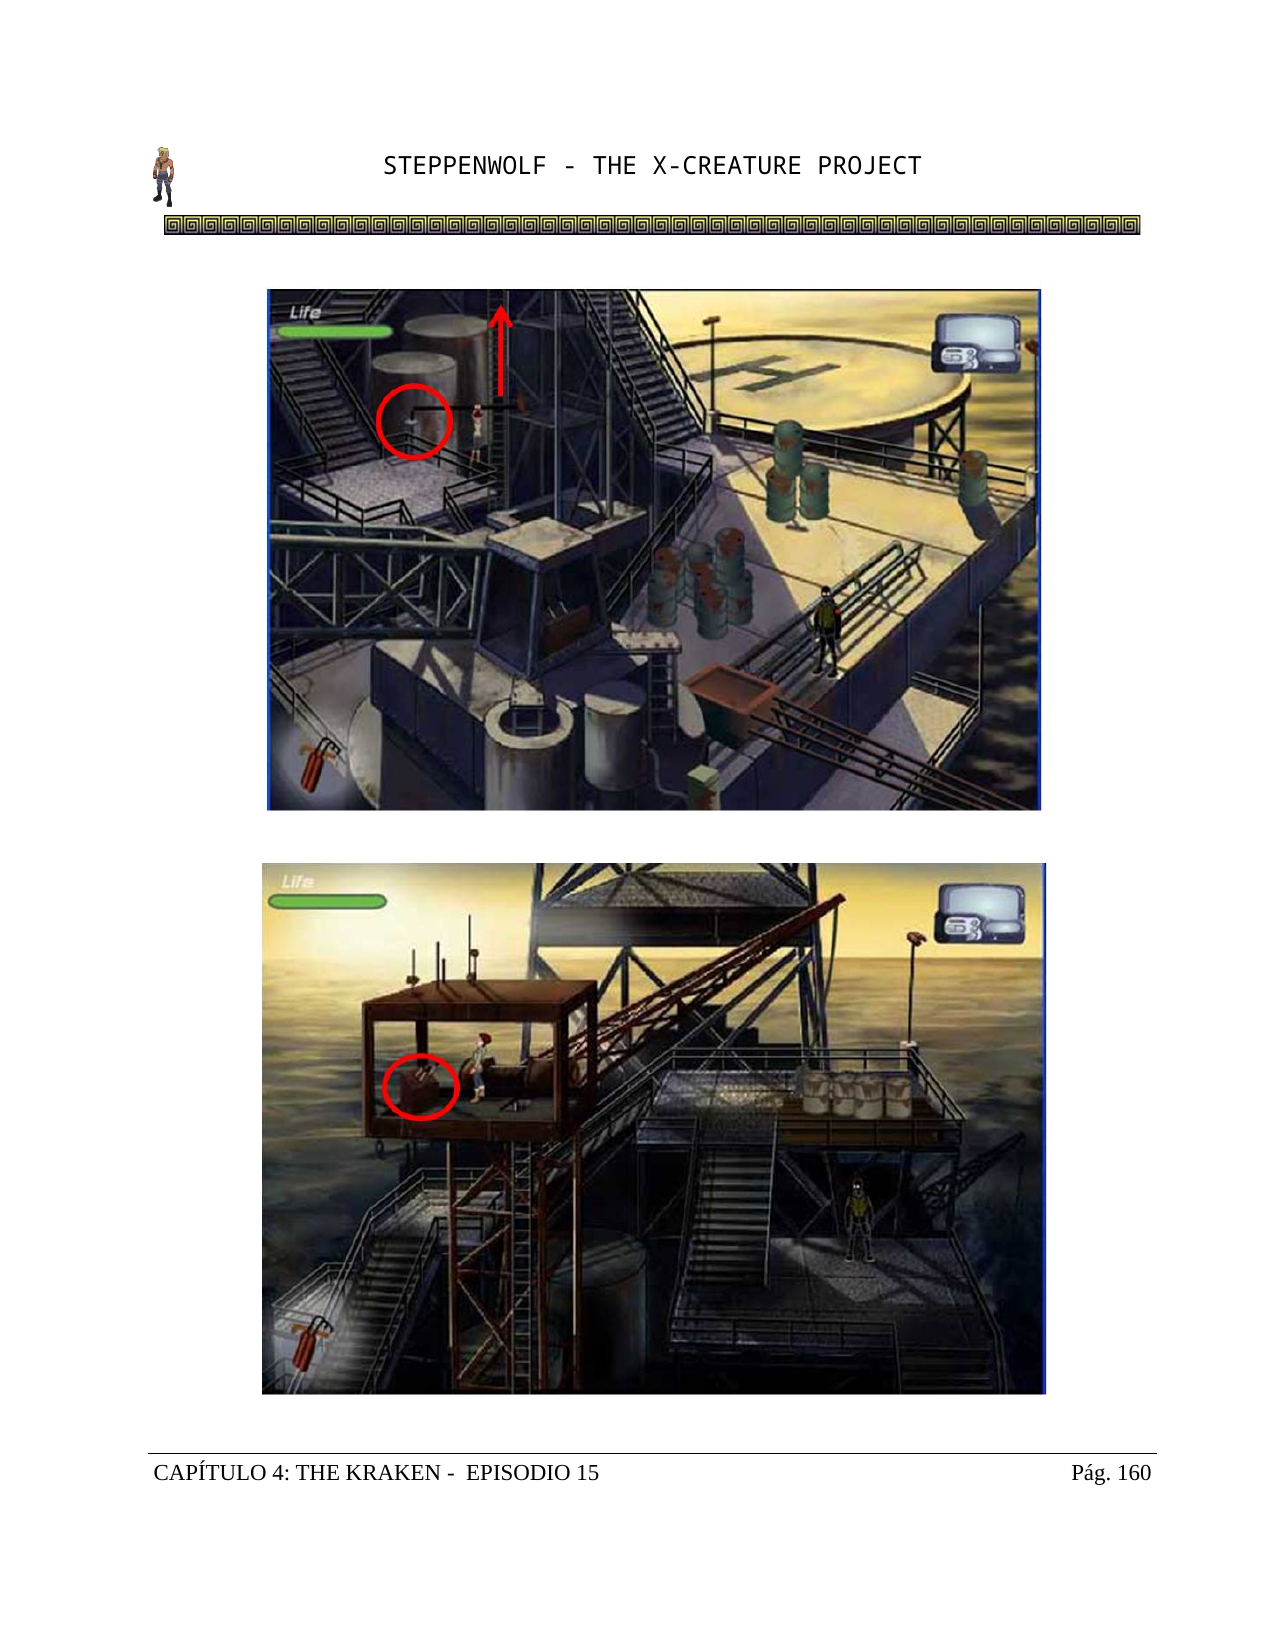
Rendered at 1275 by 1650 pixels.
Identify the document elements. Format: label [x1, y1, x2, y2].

picture [261, 863, 1047, 1395]
picture [164, 215, 1141, 235]
picture [147, 147, 181, 207]
picture [266, 279, 1042, 811]
